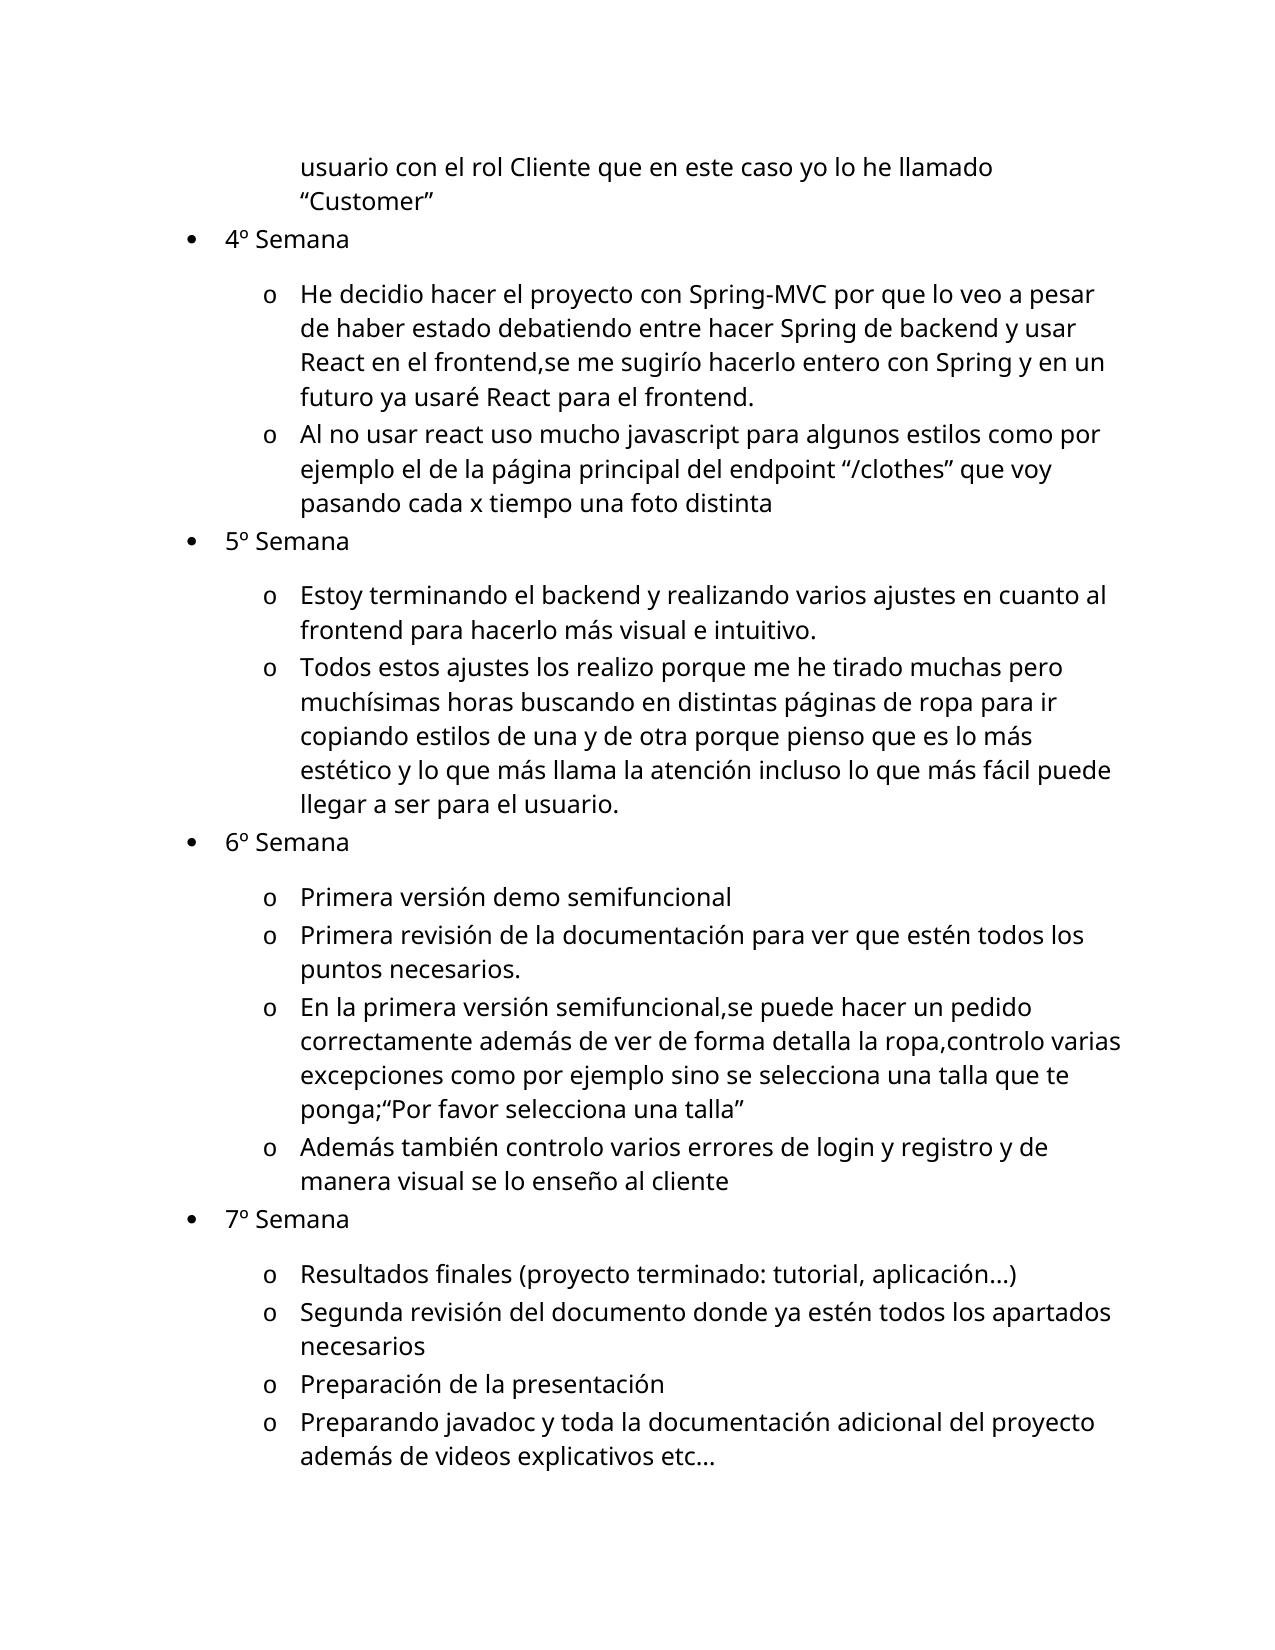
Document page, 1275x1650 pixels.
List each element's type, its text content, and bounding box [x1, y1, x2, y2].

list Resultados finales (proyecto terminado: tutorial, aplicación…) [262, 1257, 1125, 1291]
list Además también controlo varios errores de login y registro y de manera visual se lo enseño al cliente [262, 1129, 1125, 1198]
list 4º Semana [187, 222, 1125, 256]
list Segunda revisión del documento donde ya estén todos los apartados necesarios [262, 1294, 1125, 1363]
list Todos estos ajustes los realizo porque me he tirado muchas pero muchísimas horas buscando en distintas páginas de ropa para ir copiando estilos de una y de otra porque pienso que es lo más estético y lo que más llama la atención incluso lo que más fácil puede llegar a ser para el usuario. [262, 650, 1125, 821]
list Preparación de la presentación [262, 1367, 1125, 1401]
list Al no usar react uso mucho javascript para algunos estilos como por ejemplo el de la página principal del endpoint “/clothes” que voy pasando cada x tiempo una foto distinta [262, 417, 1125, 519]
list He decidio hacer el proyecto con Spring-MVC por que lo veo a pesar de haber estado debatiendo entre hacer Spring de backend y usar React en el frontend,se me sugirío hacerlo entero con Spring y en un futuro ya usaré React para el frontend. [262, 277, 1125, 413]
list Preparando javadoc y toda la documentación adicional del proyecto además de videos explicativos etc… [262, 1405, 1125, 1473]
list 7º Semana [187, 1202, 1125, 1236]
list Primera revisión de la documentación para ver que estén todos los puntos necesarios. [262, 917, 1125, 986]
list Estoy terminando el backend y realizando varios ajustes en cuanto al frontend para hacerlo más visual e intuitivo. [262, 578, 1125, 646]
list 6º Semana [187, 824, 1125, 858]
list Primera versión demo semifuncional [262, 879, 1125, 913]
list En la primera versión semifuncional,se puede hacer un pedido correctamente además de ver de forma detalla la ropa,controlo varias excepciones como por ejemplo sino se selecciona una talla que te ponga;“Por favor selecciona una talla” [262, 989, 1125, 1126]
list usuario con el rol Cliente que en este caso yo lo he llamado “Customer” [262, 150, 1125, 218]
list 5º Semana [187, 523, 1125, 557]
